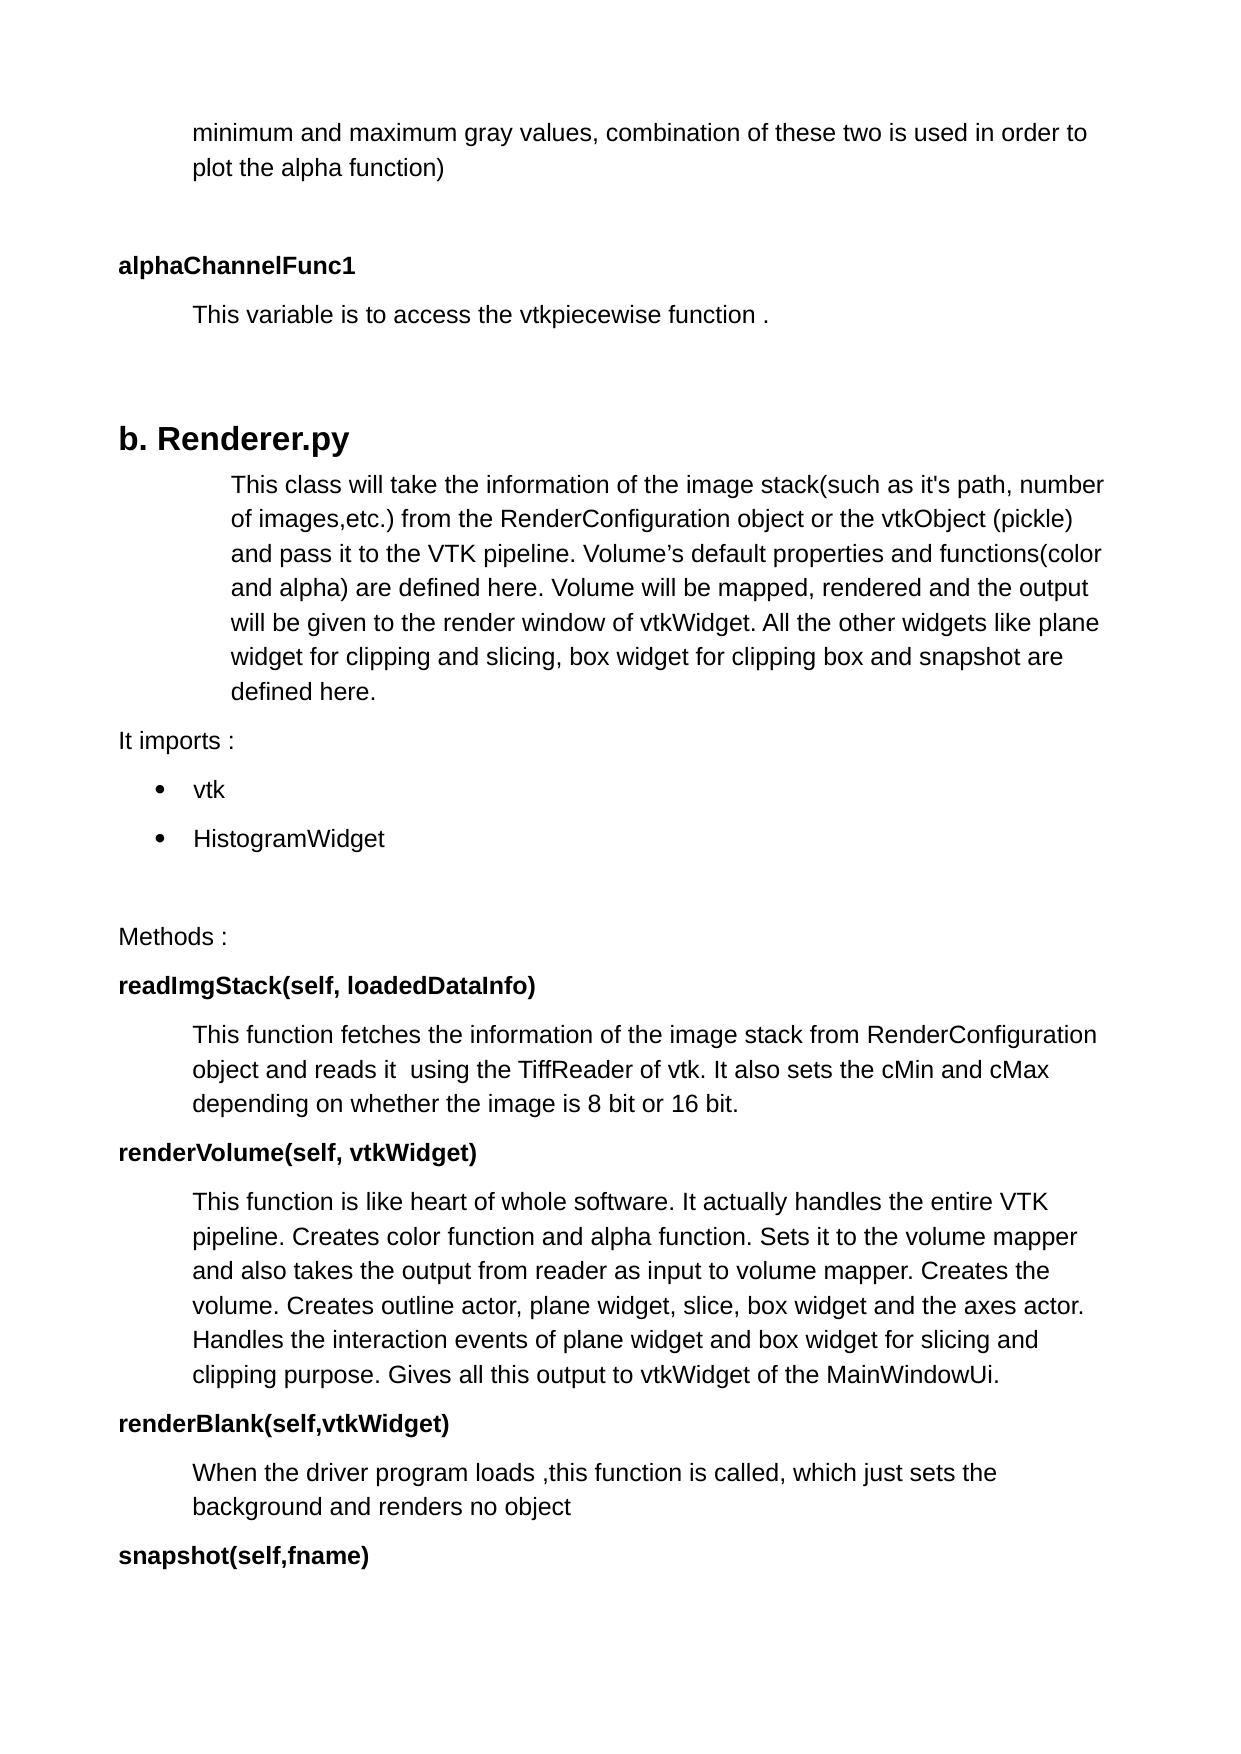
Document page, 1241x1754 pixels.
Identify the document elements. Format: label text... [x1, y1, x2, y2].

text This function is like heart of whole software. It actually handles the entire VTK pipeline. Creates color function and alpha function. Sets it to the volume mapper and also takes the output from reader as input to volume mapper. Creates the volume. Creates outline actor, plane widget, slice, box widget and the axes actor. Handles the interaction events of plane widget and box widget for slicing and clipping purpose. Gives all this output to vtkWidget of the MainWindowUi. [118, 1187, 1122, 1388]
text Methods : [118, 922, 1122, 951]
text It imports : [118, 726, 1122, 754]
text readImgStack(self, loadedDataInfo) [118, 971, 1122, 1000]
text snapshot(self,fname) [118, 1541, 1122, 1570]
text alphaChannelFunc1 [118, 251, 1122, 279]
list vtk [156, 775, 1122, 803]
text renderVolume(self, vtkWidget) [118, 1138, 1122, 1167]
text renderBlank(self,vtkWidget) [118, 1409, 1122, 1437]
text minimum and maximum gray values, combination of these two is used in order to plot the alpha function) [118, 118, 1122, 181]
text This function fetches the information of the image stack from RenderConfiguration object and reads it using the TiffReader of vtk. It also sets the cMin and cMax depending on whether the image is 8 bit or 16 bit. [118, 1020, 1122, 1118]
text This class will take the information of the image stack(such as it's path, number of images,etc.) from the RenderConfiguration object or the vtkObject (pickle) and pass it to the VTK pipeline. Volume’s default properties and functions(color and alpha) are defined here. Volume will be mapped, rendered and the output will be given to the render window of vtkWidget. All the other widgets like plane widget for clipping and slicing, box widget for clipping box and snapshot are defined here. [231, 470, 1122, 705]
subtitle b. Renderer.py [118, 419, 1122, 457]
text When the driver program loads ,this function is called, which just sets the background and renders no object [118, 1458, 1122, 1521]
list HistogramWidget [156, 824, 1122, 853]
text This variable is to access the vtkpiecewise function . [118, 300, 1122, 328]
